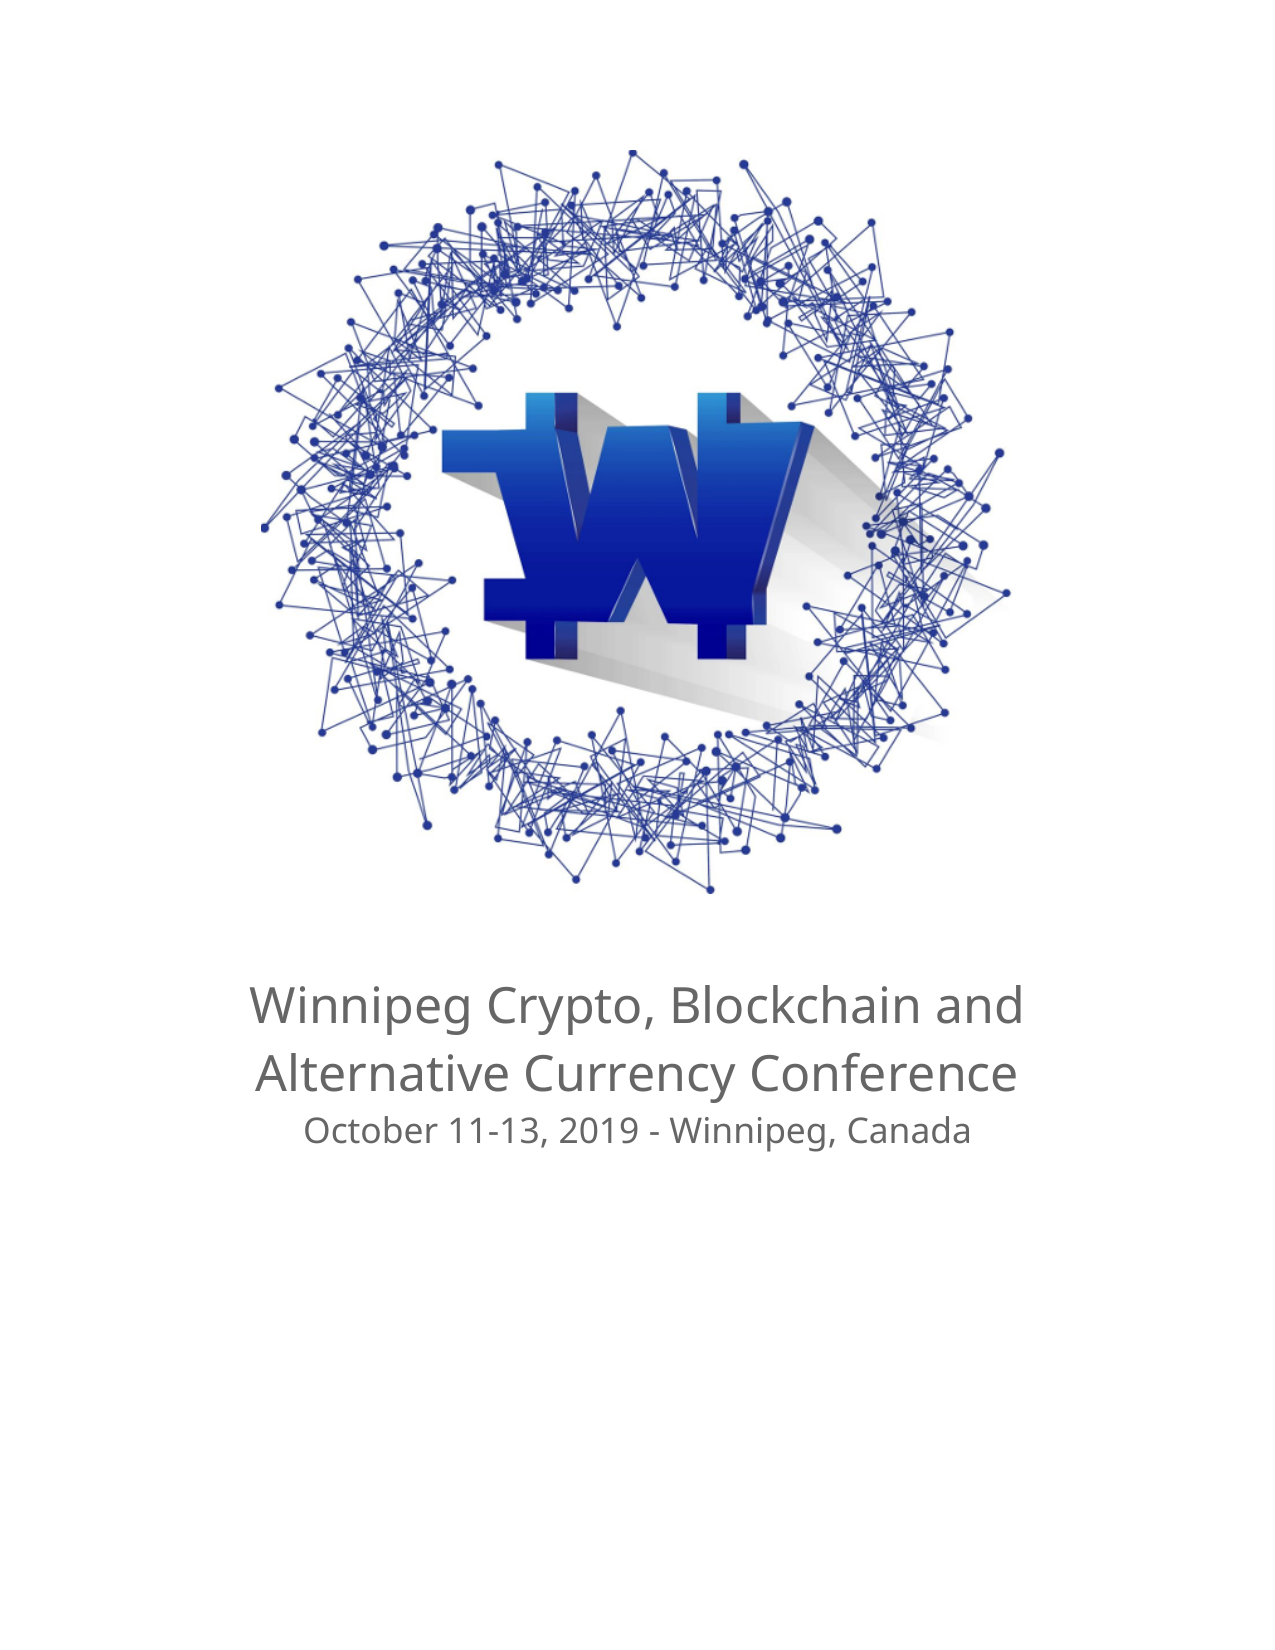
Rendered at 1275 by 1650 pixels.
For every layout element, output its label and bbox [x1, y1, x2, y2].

picture [261, 150, 1015, 894]
